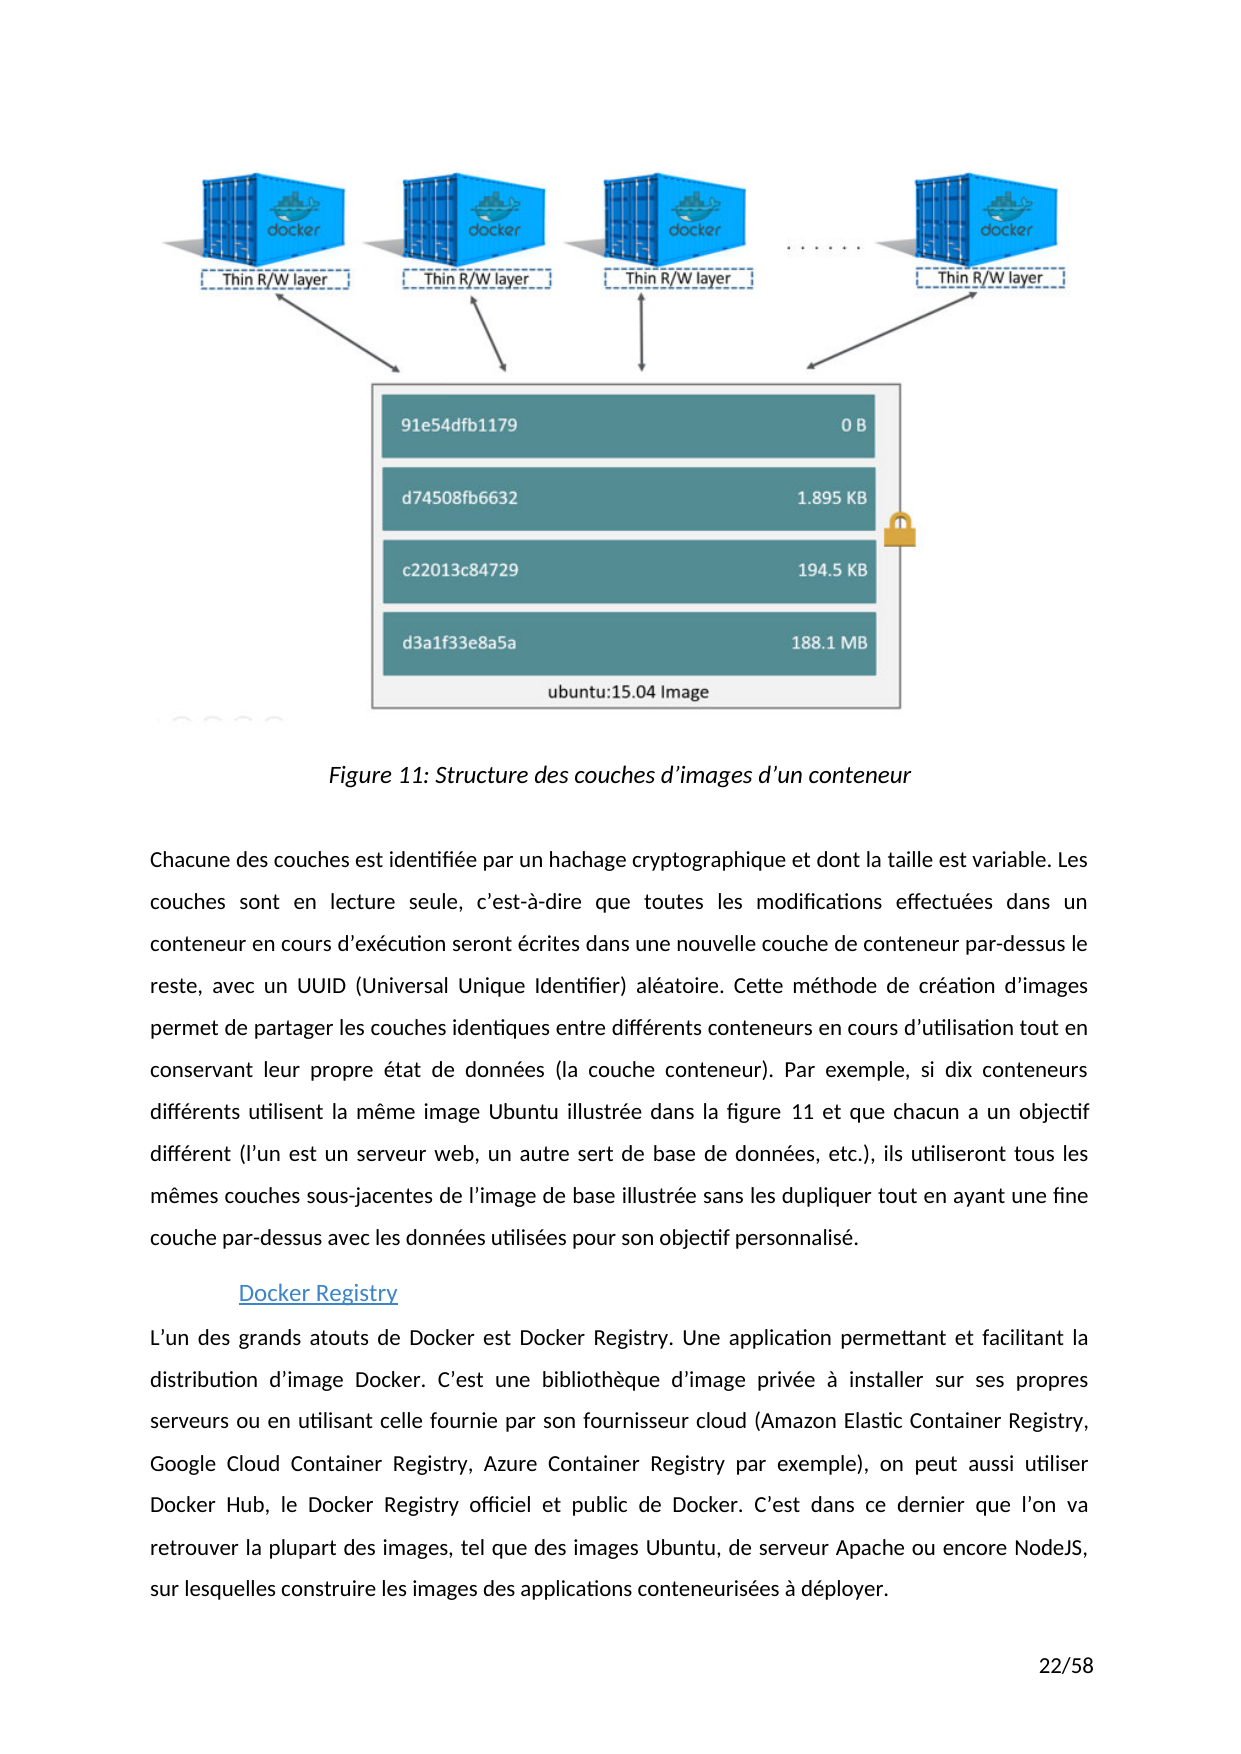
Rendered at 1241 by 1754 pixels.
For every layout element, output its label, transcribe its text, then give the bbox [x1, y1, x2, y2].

text L’un des grands atouts de Docker est Docker Registry. Une application permettant et facilitant la distribution d’image Docker. C’est une bibliothèque d’image privée à installer sur ses propres serveurs ou en utilisant celle fournie par son fournisseur cloud (Amazon Elastic Container Registry, Google Cloud Container Registry, Azure Container Registry par exemple), on peut aussi utiliser Docker Hub, le Docker Registry officiel et public de Docker. C’est dans ce dernier que l’on va retrouver la plupart des images, tel que des images Ubuntu, de serveur Apache ou encore NodeJS, sur lesquelles construire les images des applications conteneurisées à déployer. [150, 1323, 1090, 1603]
text Figure 11: Structure des couches d’images d’un conteneur [150, 732, 1090, 789]
text Chacune des couches est identifiée par un hachage cryptographique et dont la taille est variable. Les couches sont en lecture seule, c’est-à-dire que toutes les modifications effectuées dans un conteneur en cours d’exécution seront écrites dans une nouvelle couche de conteneur par-dessus le reste, avec un UUID (Universal Unique Identifier) aléatoire. Cette méthode de création d’images permet de partager les couches identiques entre différents conteneurs en cours d’utilisation tout en conservant leur propre état de données (la couche conteneur). Par exemple, si dix conteneurs différents utilisent la même image Ubuntu illustrée dans la figure 11 et que chacun a un objectif différent (l’un est un serveur web, un autre sert de base de données, etc.), ils utiliseront tous les mêmes couches sous-jacentes de l’image de base illustrée sans les dupliquer tout en ayant une fine couche par-dessus avec les données utilisées pour son objectif personnalisé. [150, 845, 1090, 1251]
picture [150, 150, 1091, 732]
subtitle Docker Registry [238, 1277, 1090, 1307]
